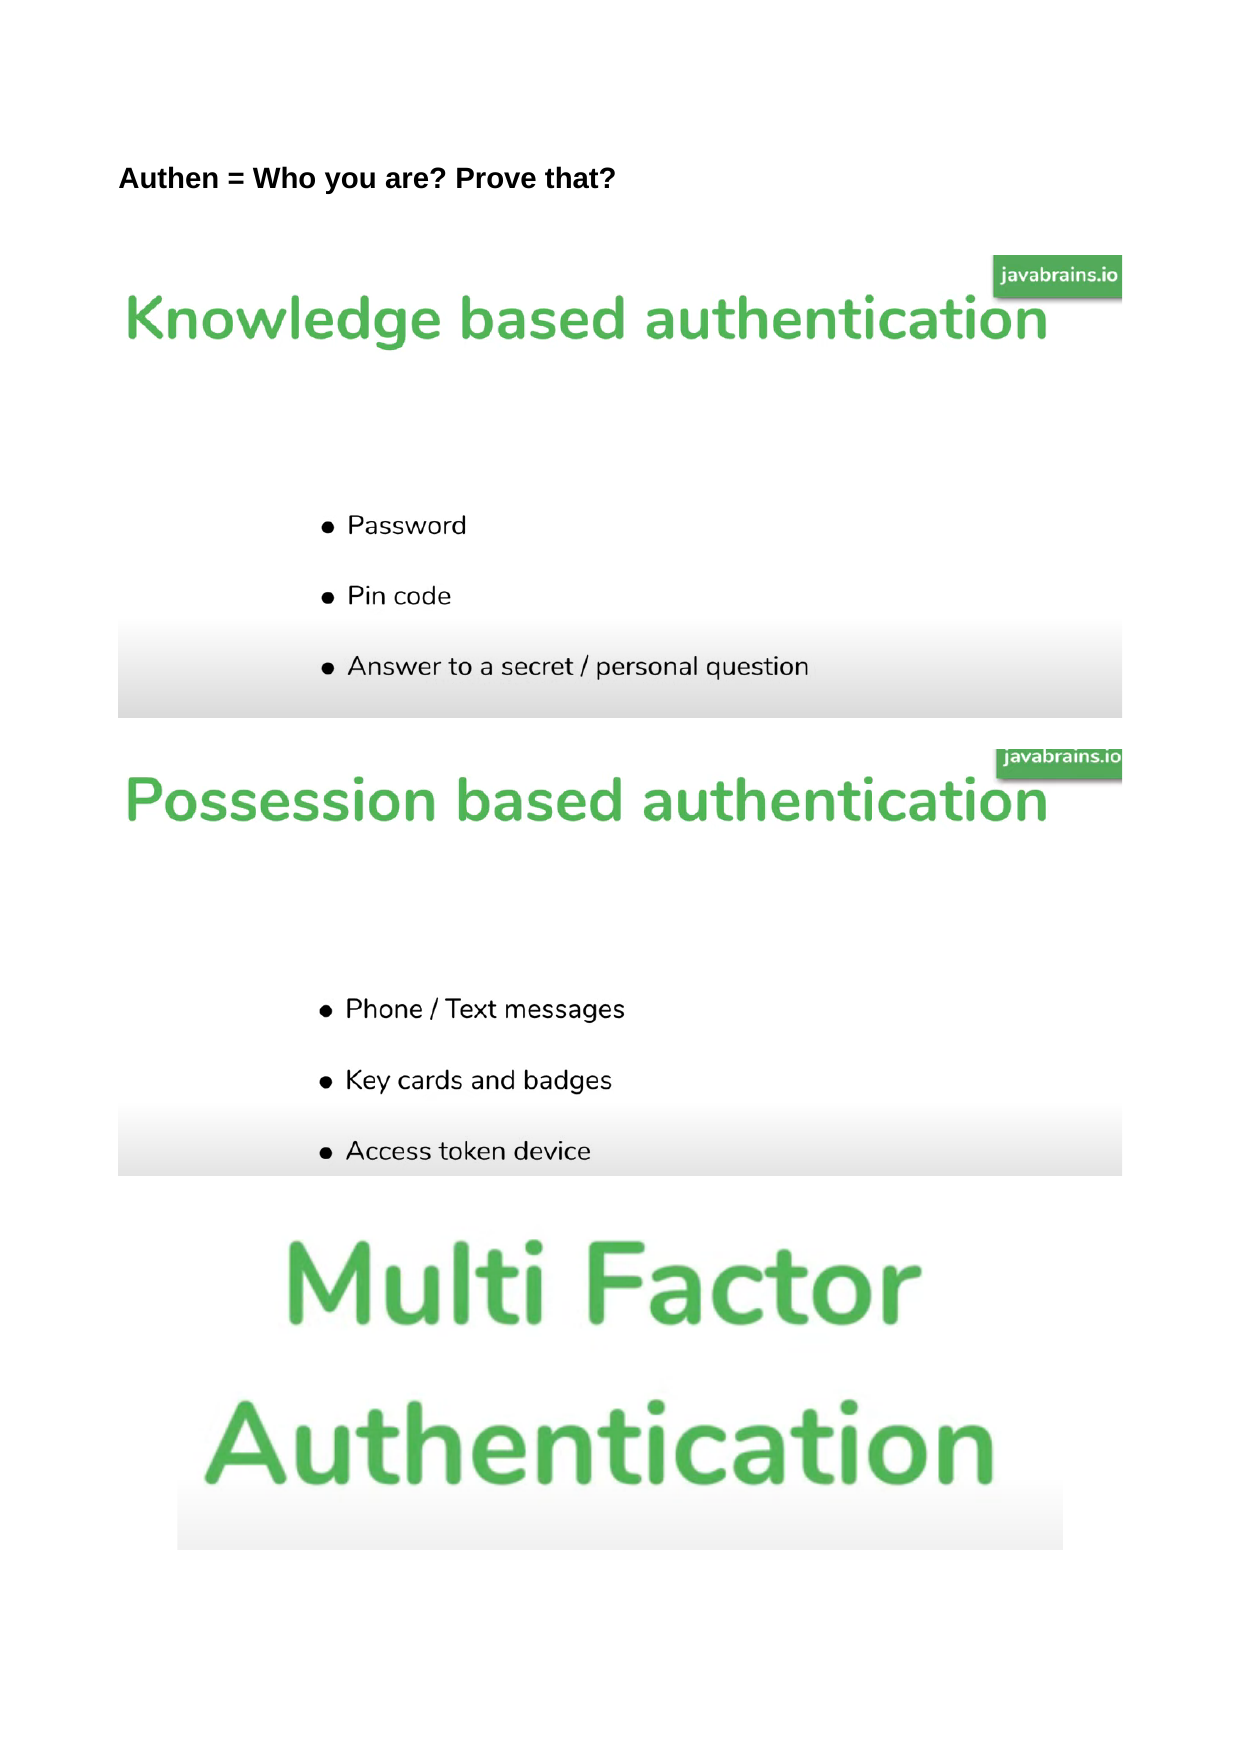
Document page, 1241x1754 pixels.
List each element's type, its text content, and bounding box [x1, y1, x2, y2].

picture [177, 1202, 1063, 1550]
picture [118, 749, 1123, 1176]
subtitle Authen = Who you are? Prove that? [118, 161, 1122, 195]
picture [118, 255, 1123, 718]
